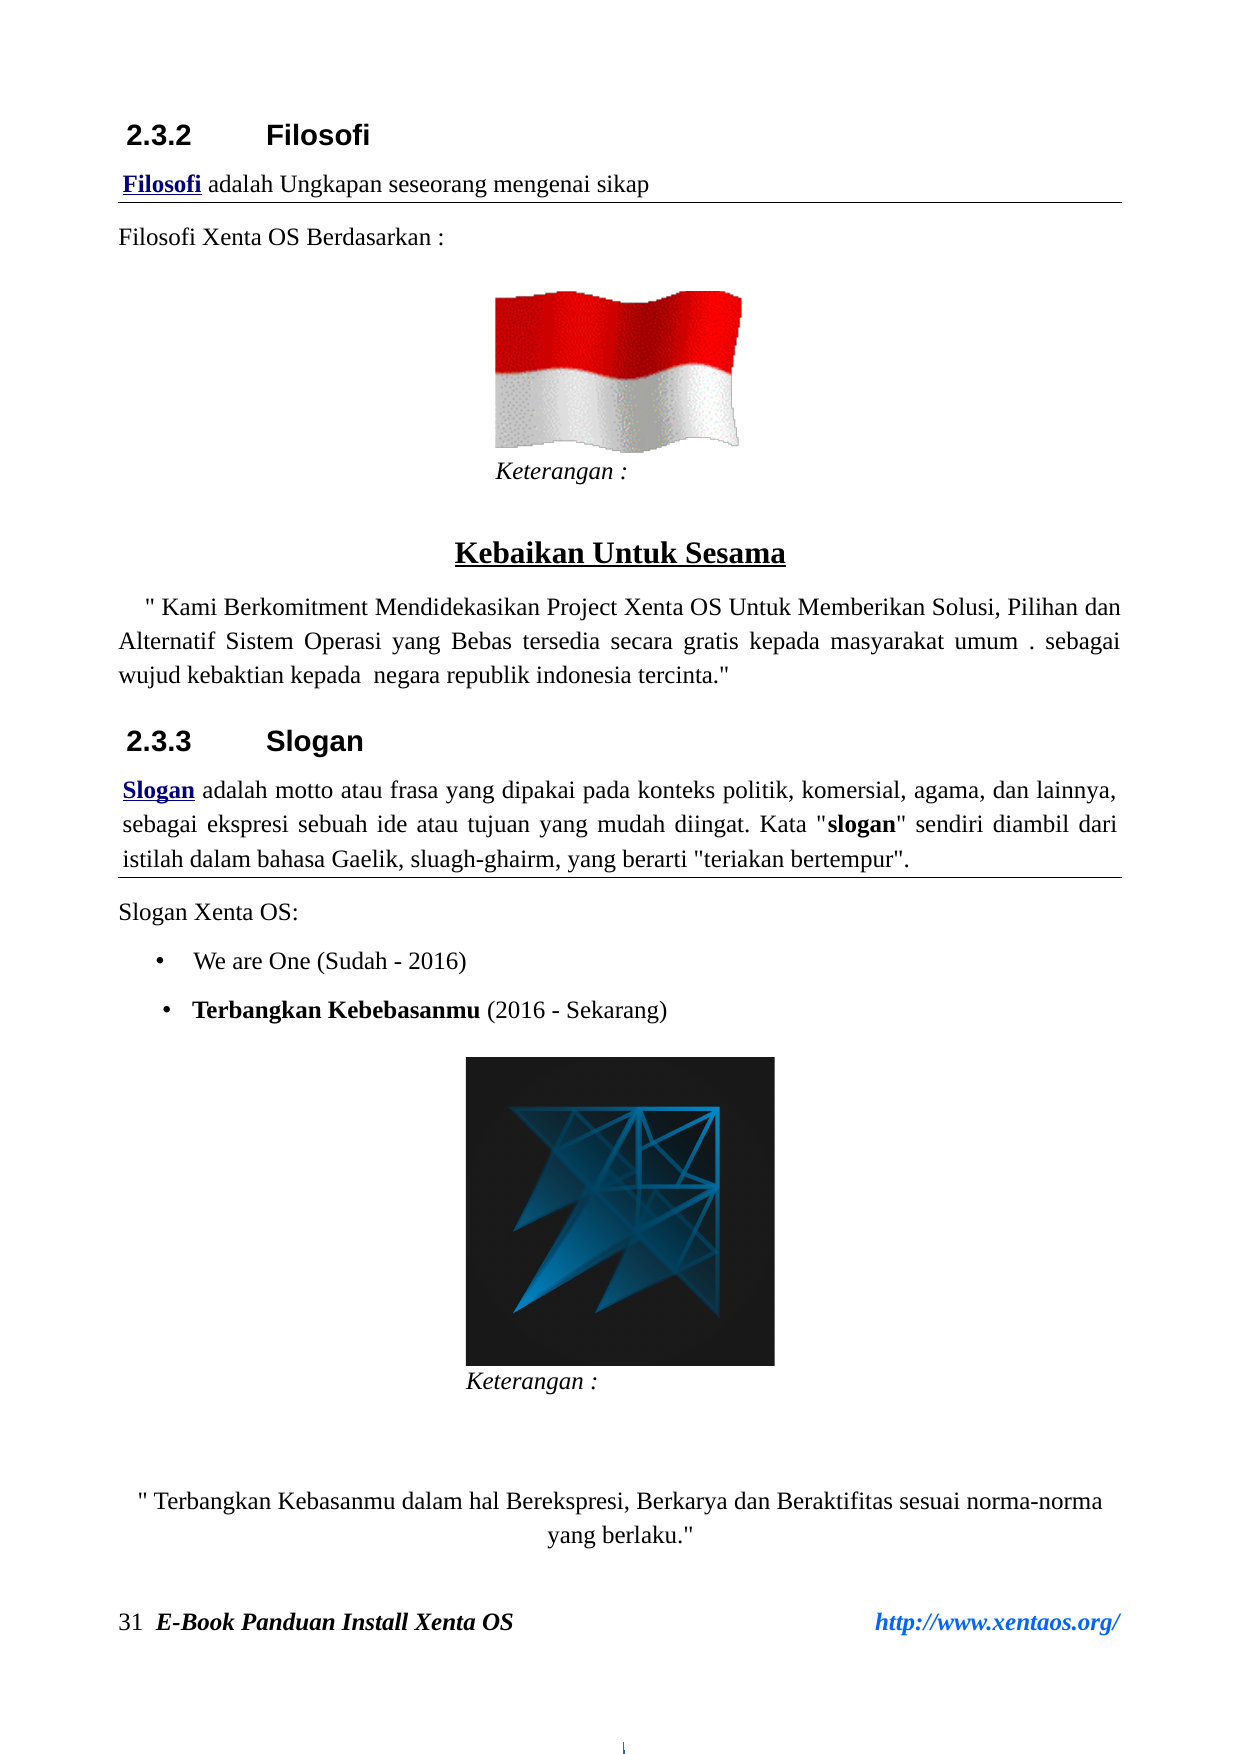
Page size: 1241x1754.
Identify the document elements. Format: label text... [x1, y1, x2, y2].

text Slogan adalah motto atau frasa yang dipakai pada konteks politik, komersial, agama, dan lainnya, sebagai ekspresi sebuah ide atau tujuan yang mudah diingat. Kata "slogan" sendiri diambil dari istilah dalam bahasa Gaelik, sluagh-ghairm, yang berarti "teriakan bertempur". [118, 771, 1122, 877]
text " Kami Berkomitment Mendidekasikan Project Xenta OS Untuk Memberikan Solusi, Pilihan dan Alternatif Sistem Operasi yang Bebas tersedia secara gratis kepada masyarakat umum . sebagai wujud kebaktian kepada negara republik indonesia tercinta." [118, 592, 1122, 689]
text Keterangan : [466, 1366, 774, 1395]
text Keterangan : [495, 456, 745, 484]
picture [495, 291, 745, 456]
text " Terbangkan Kebasanmu dalam hal Berekspresi, Berkarya dan Beraktifitas sesuai norma-norma yang berlaku." [118, 1486, 1122, 1549]
subtitle Filosofi [118, 118, 1122, 152]
list Terbangkan Kebebasanmu (2016 - Sekarang) [162, 996, 1122, 1024]
text Kebaikan Untuk Sesama [118, 534, 1122, 570]
text Slogan Xenta OS: [118, 897, 1122, 926]
picture [465, 1057, 775, 1366]
text Filosofi Xenta OS Berdasarkan : [118, 222, 1122, 251]
text Filosofi adalah Ungkapan seseorang mengenai sikap [118, 164, 1122, 202]
subtitle Slogan [118, 724, 1122, 758]
list We are One (Sudah - 2016) [156, 946, 1122, 975]
